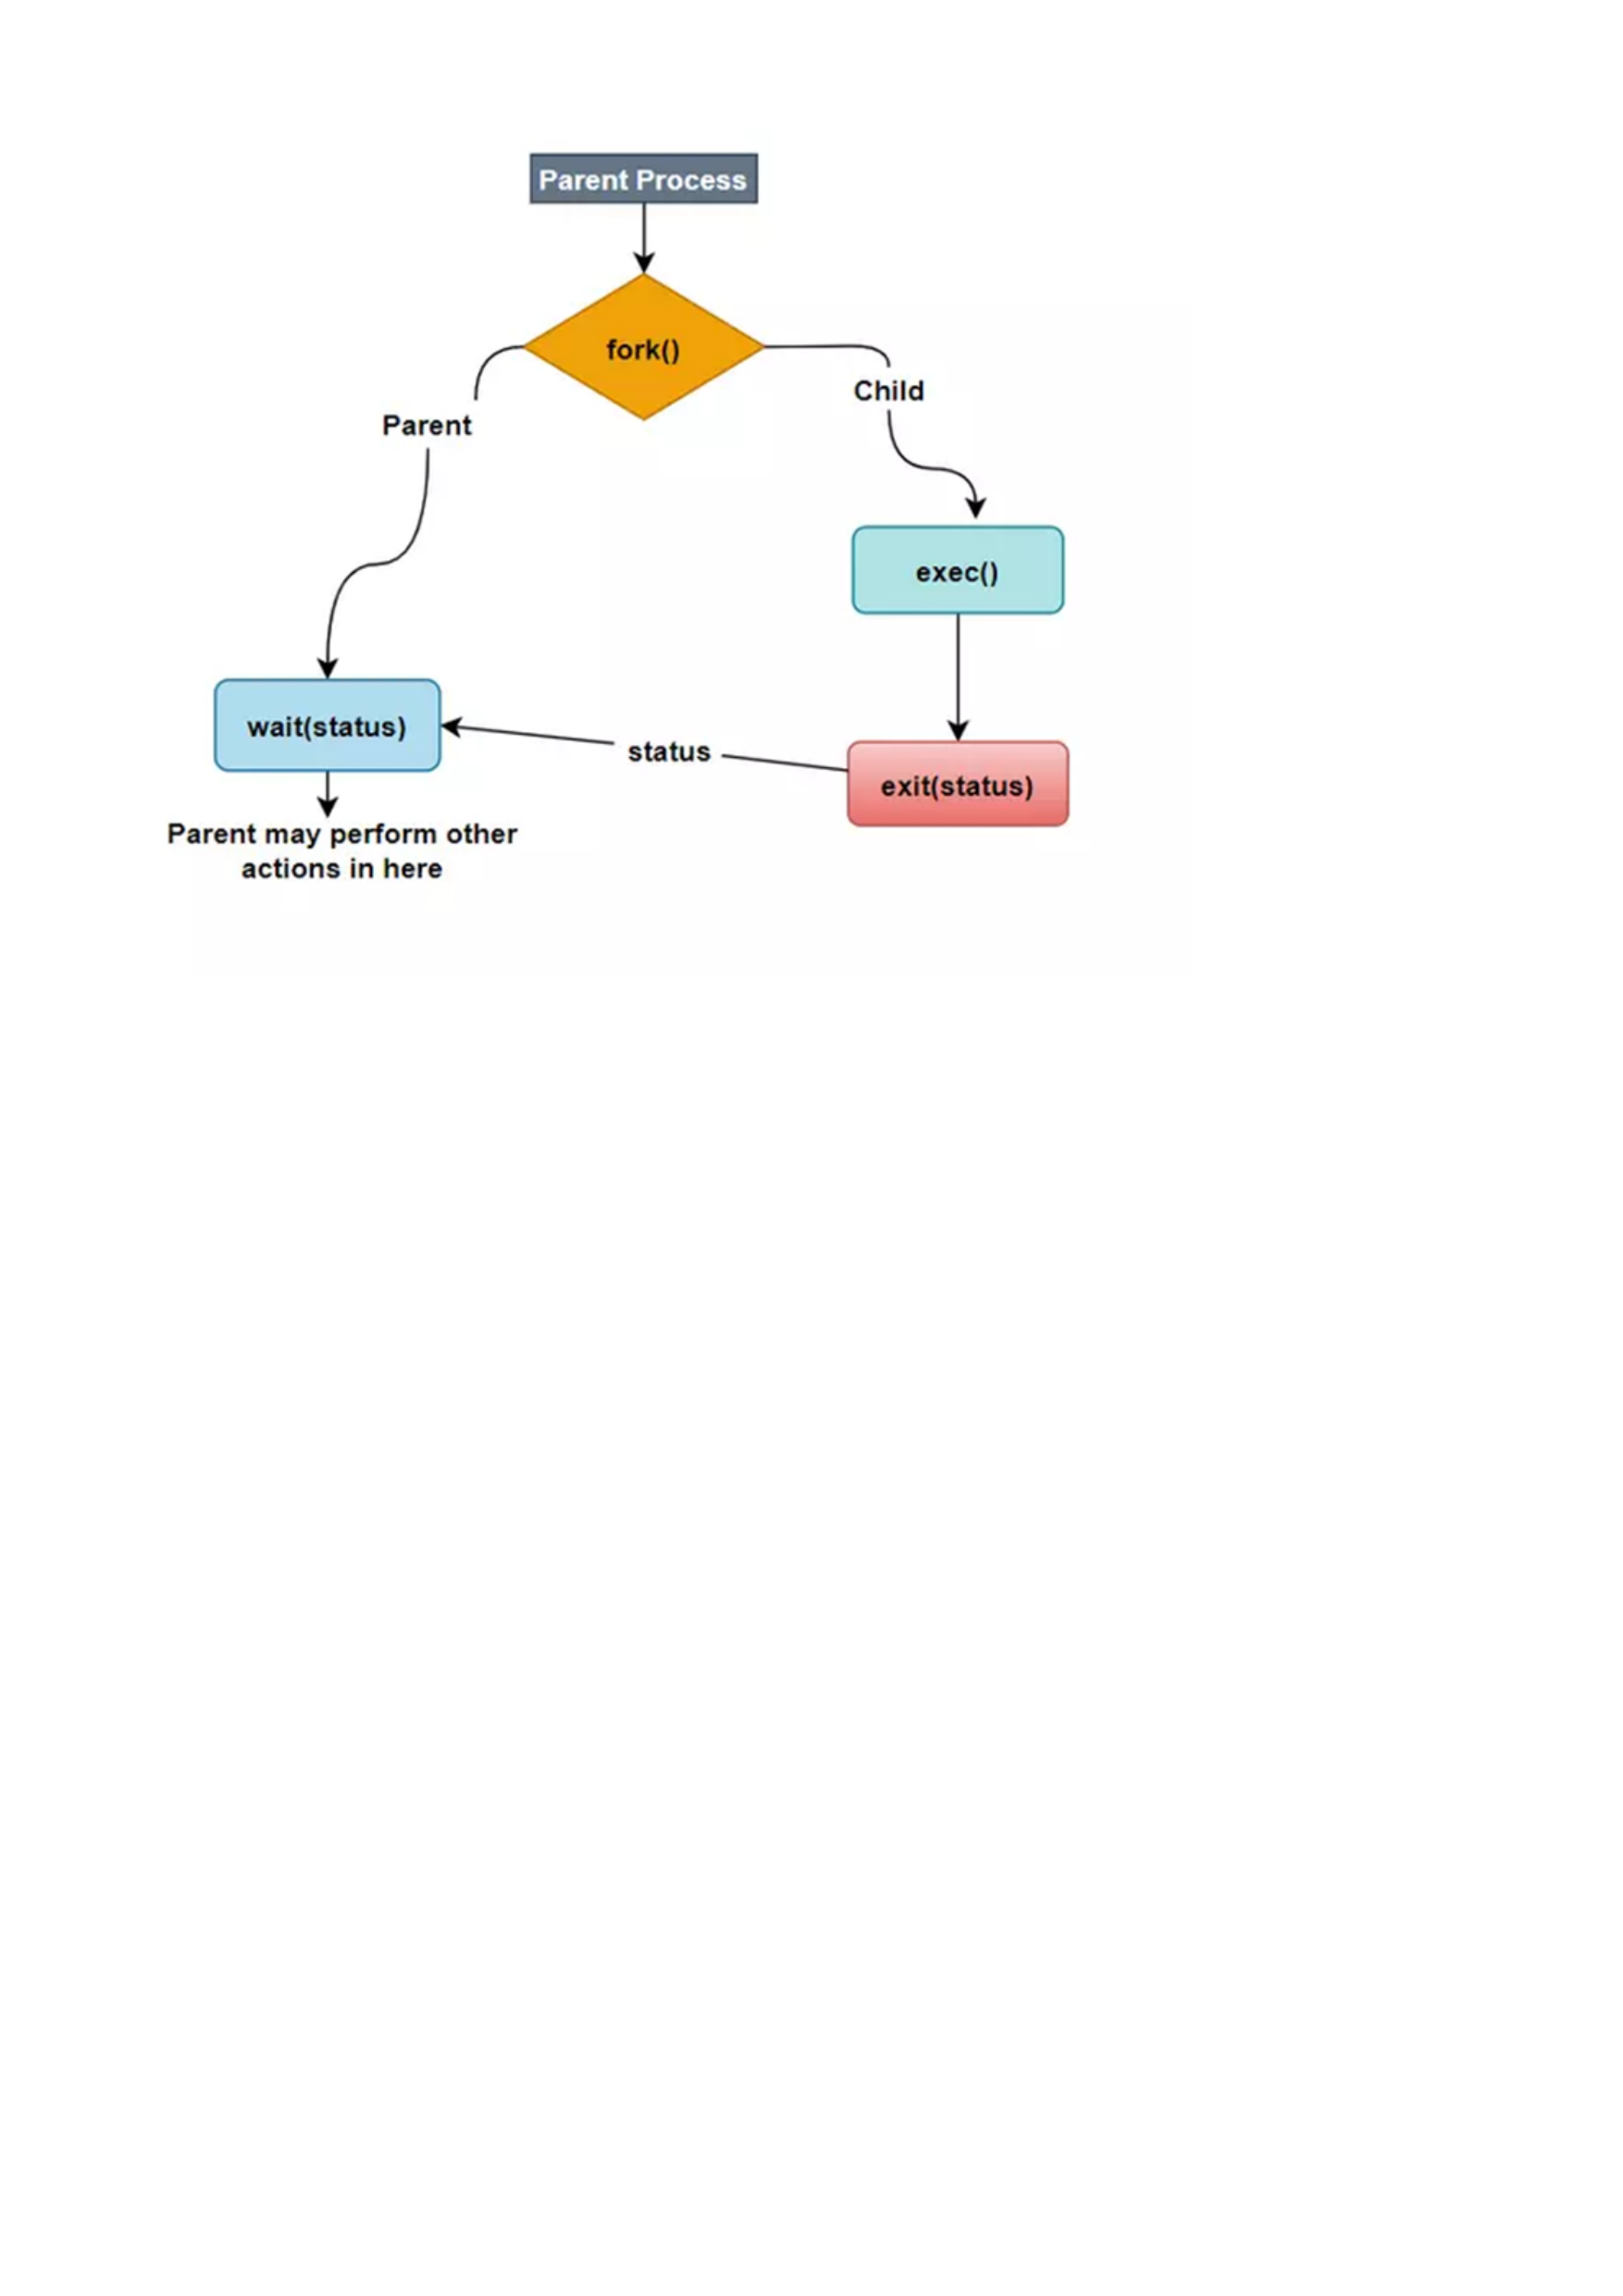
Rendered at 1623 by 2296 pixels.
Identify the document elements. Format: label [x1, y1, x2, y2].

picture [109, 109, 1193, 975]
